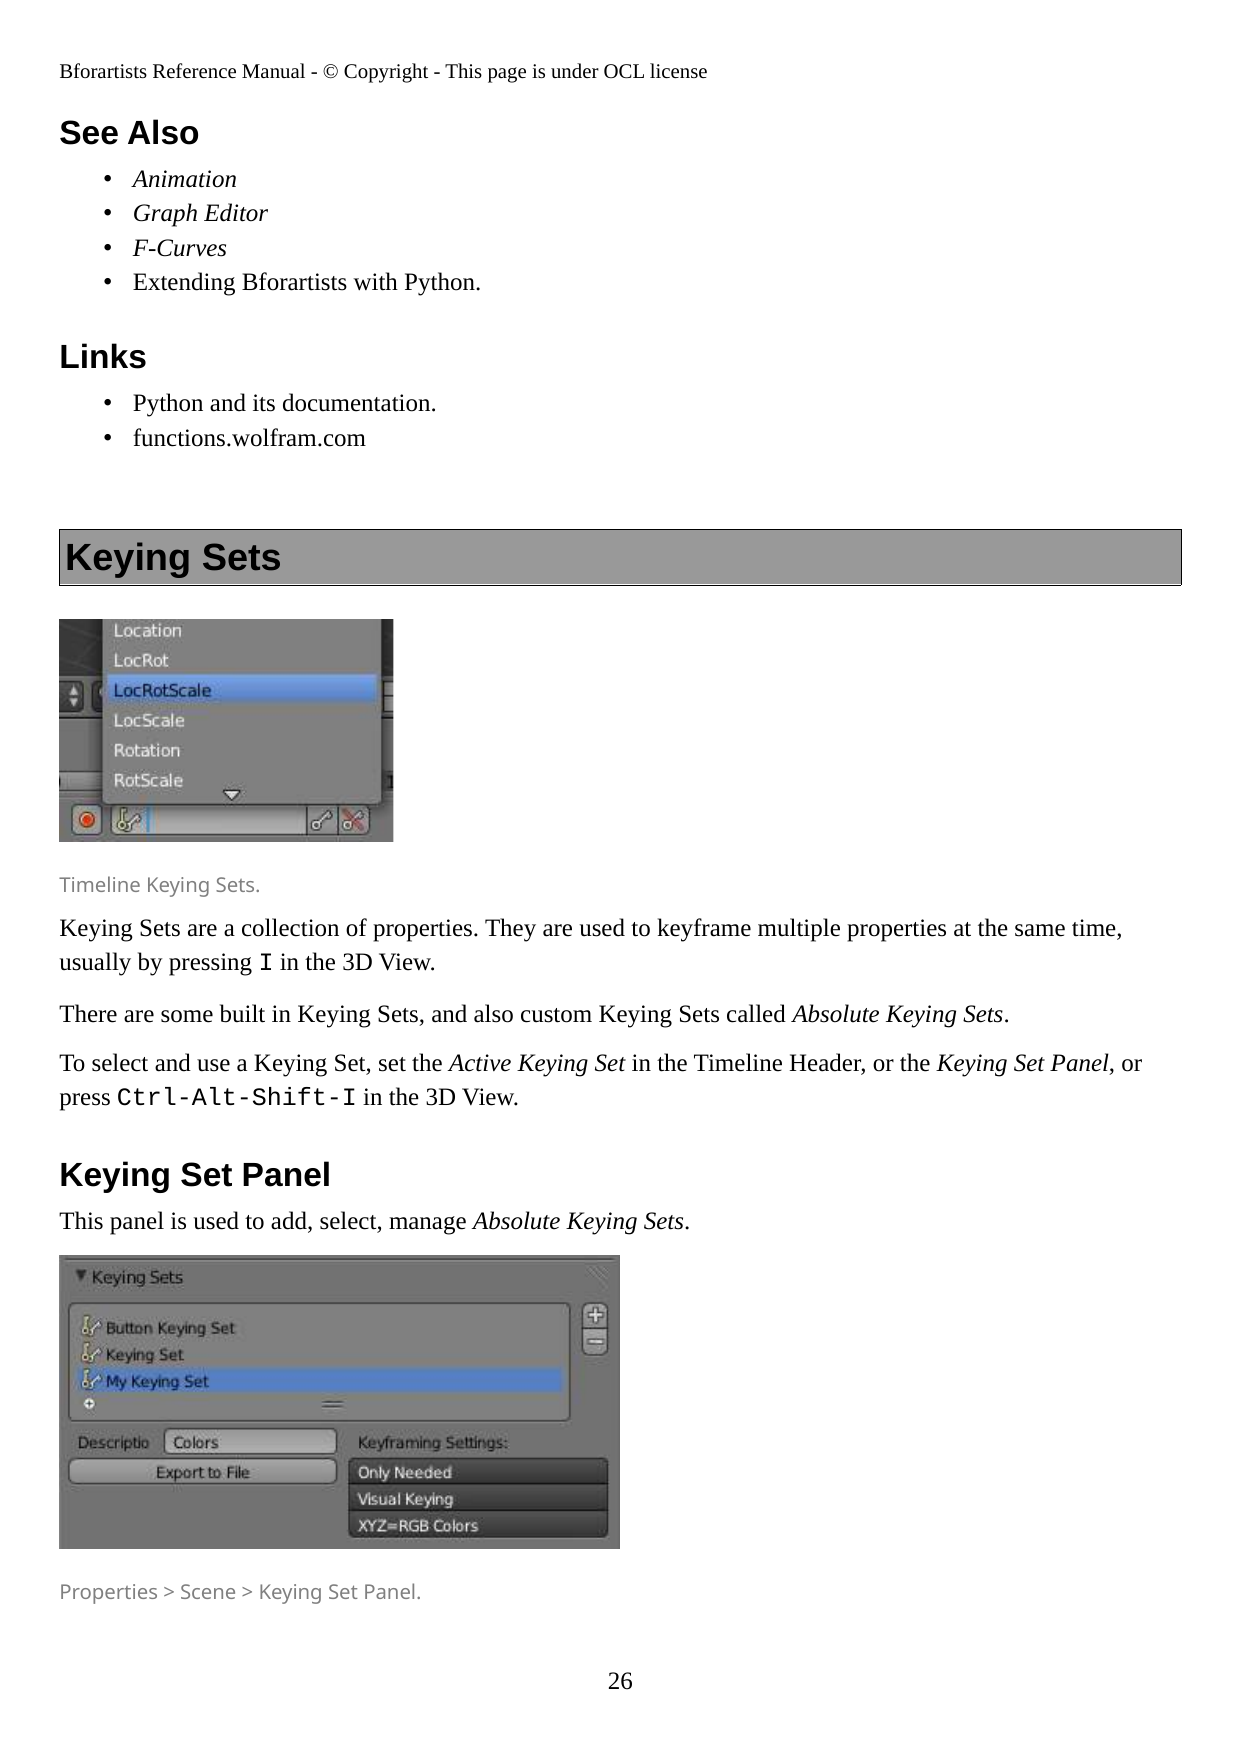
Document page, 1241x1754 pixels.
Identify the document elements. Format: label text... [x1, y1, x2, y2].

list Graph Editor [103, 198, 1181, 227]
table_header Keying Sets [60, 530, 1181, 584]
text Properties > Scene > Keying Set Panel. [59, 1574, 1181, 1605]
list Python and its documentation. [103, 388, 1181, 417]
picture [59, 1255, 620, 1549]
text There are some built in Keying Sets, and also custom Keying Sets called Absolute Keying Sets. [59, 999, 1181, 1027]
subtitle Links [59, 337, 1181, 376]
text This panel is used to add, select, manage Absolute Keying Sets. [59, 1206, 1181, 1234]
text To select and use a Keying Set, set the Active Keying Set in the Timeline Header, or the Keying Set Panel, or press Ctrl-Alt-Shift-I in the 3D View. [59, 1048, 1181, 1113]
list F-Curves [103, 233, 1181, 261]
text Keying Sets are a collection of properties. They are used to keyframe multiple properties at the same time, usually by pressing I in the 3D View. [59, 913, 1181, 978]
list Animation [103, 164, 1181, 192]
subtitle Keying Set Panel [59, 1155, 1181, 1193]
text Timeline Keying Sets. [59, 867, 1181, 898]
subtitle See Also [59, 113, 1181, 151]
list functions.wolfram.com [103, 423, 1181, 451]
list Extending Bforartists with Python. [103, 267, 1181, 296]
picture [59, 619, 394, 842]
